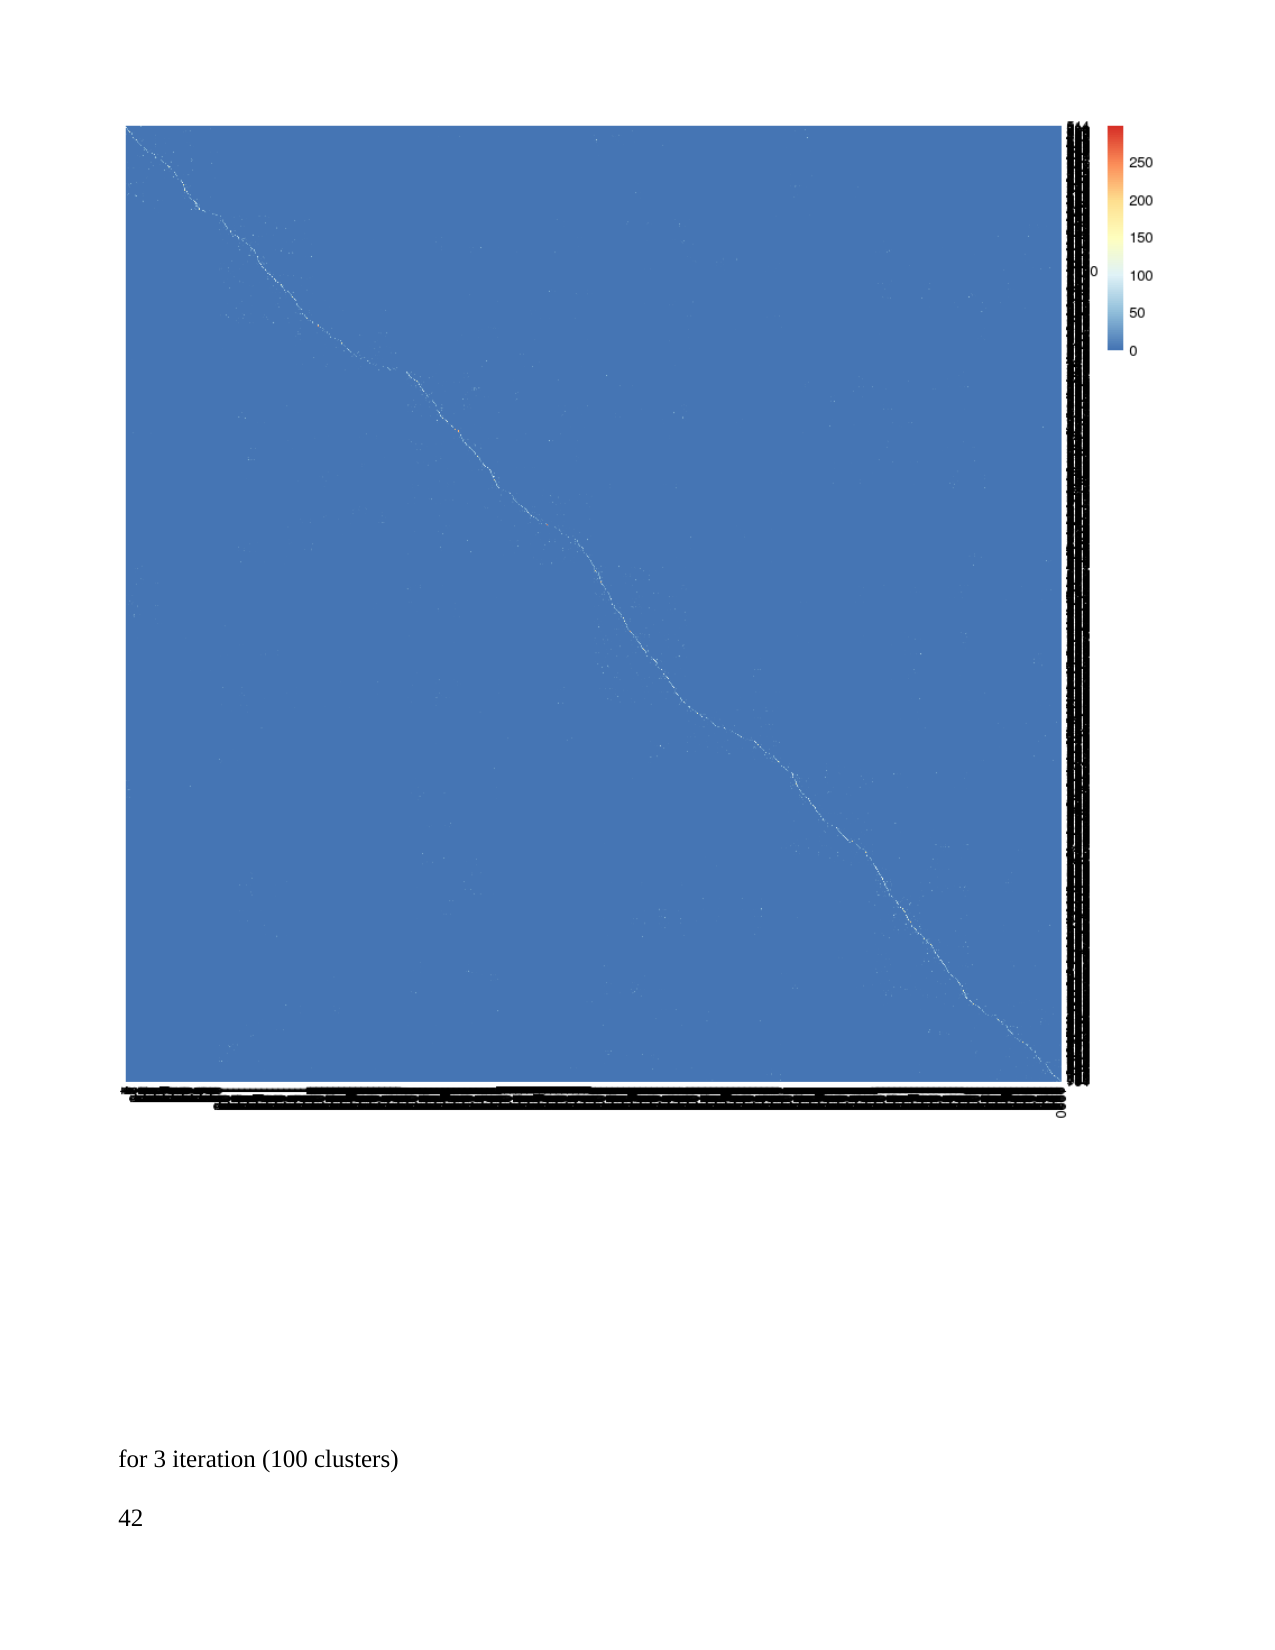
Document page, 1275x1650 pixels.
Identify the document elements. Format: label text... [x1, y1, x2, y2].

text for 3 iteration (100 clusters) [118, 1444, 1157, 1473]
picture [118, 118, 1157, 1128]
